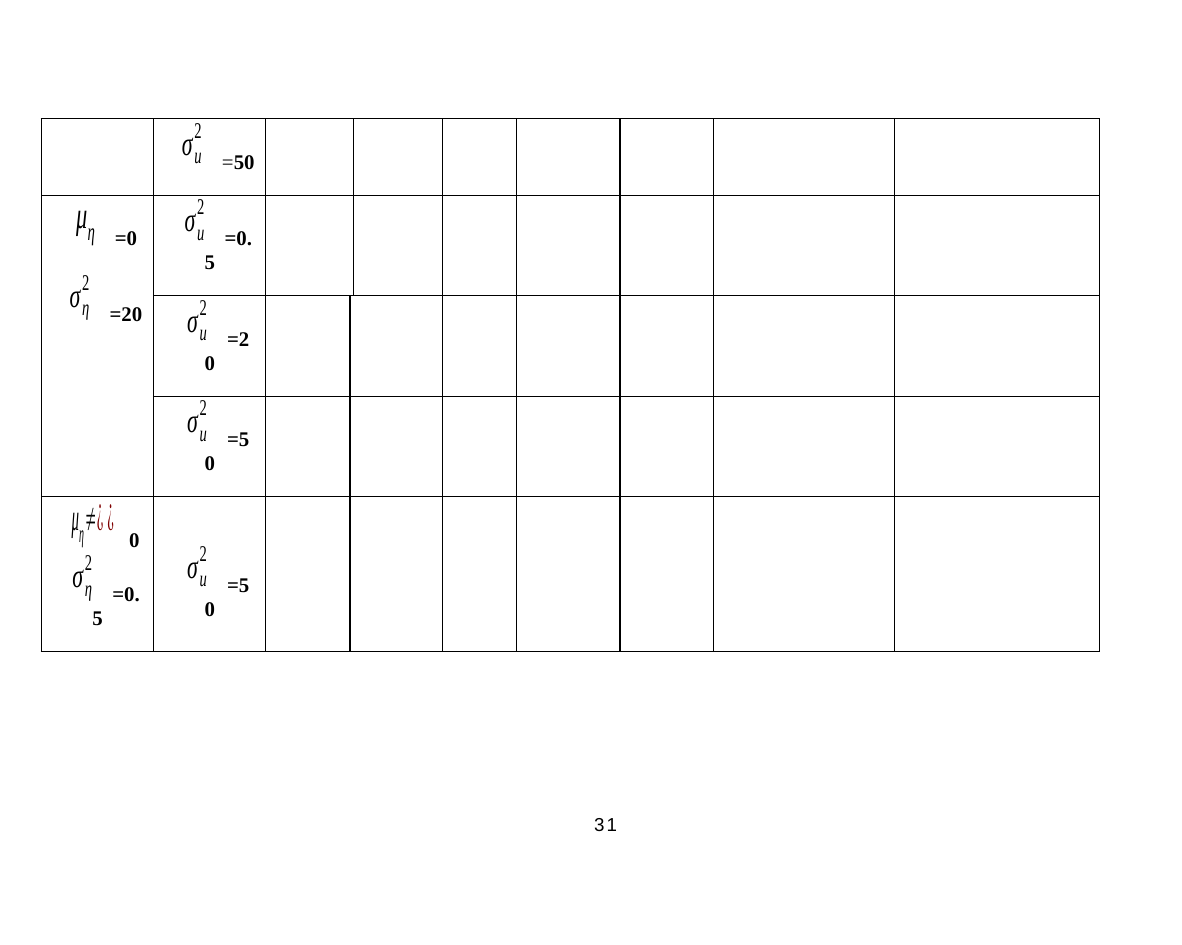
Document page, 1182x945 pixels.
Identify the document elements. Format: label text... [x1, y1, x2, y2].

table_cell [895, 119, 1099, 194]
table_cell [351, 296, 442, 396]
table_cell [621, 497, 713, 651]
table_cell [714, 497, 894, 651]
table_cell 0=0.5 [42, 497, 153, 651]
table_cell =0 =20 [42, 196, 153, 496]
table_cell [443, 497, 516, 651]
table_cell [351, 497, 442, 651]
table_cell [895, 397, 1099, 496]
table_cell [517, 119, 619, 194]
table_cell [443, 397, 516, 496]
table_cell [895, 196, 1099, 295]
table_cell =50 [154, 119, 265, 194]
table_cell [266, 119, 353, 194]
table_cell =20 [154, 296, 265, 396]
table_cell =0.5 [154, 196, 265, 295]
table_cell =50 [154, 397, 265, 496]
table_cell [266, 296, 349, 396]
table_cell [42, 119, 153, 194]
table_cell =50 [154, 497, 265, 651]
table_cell [517, 497, 619, 651]
table_cell [266, 196, 353, 295]
table_cell [714, 196, 894, 295]
table_cell [266, 497, 349, 651]
table_cell [354, 196, 442, 295]
table_cell [714, 119, 894, 194]
table_cell [266, 397, 349, 496]
table_cell [443, 119, 516, 194]
table_cell [443, 296, 516, 396]
table_cell [443, 196, 516, 295]
table_cell [895, 497, 1099, 651]
table_cell [621, 119, 713, 194]
table_cell [517, 196, 619, 295]
table_cell [714, 296, 894, 396]
table_cell [354, 119, 442, 194]
table_cell [621, 397, 713, 496]
table_cell [351, 397, 442, 496]
table_cell [621, 296, 713, 396]
table_cell [895, 296, 1099, 396]
table_cell [621, 196, 713, 295]
table_cell [517, 397, 619, 496]
table_cell [517, 296, 619, 396]
table_cell [714, 397, 894, 496]
